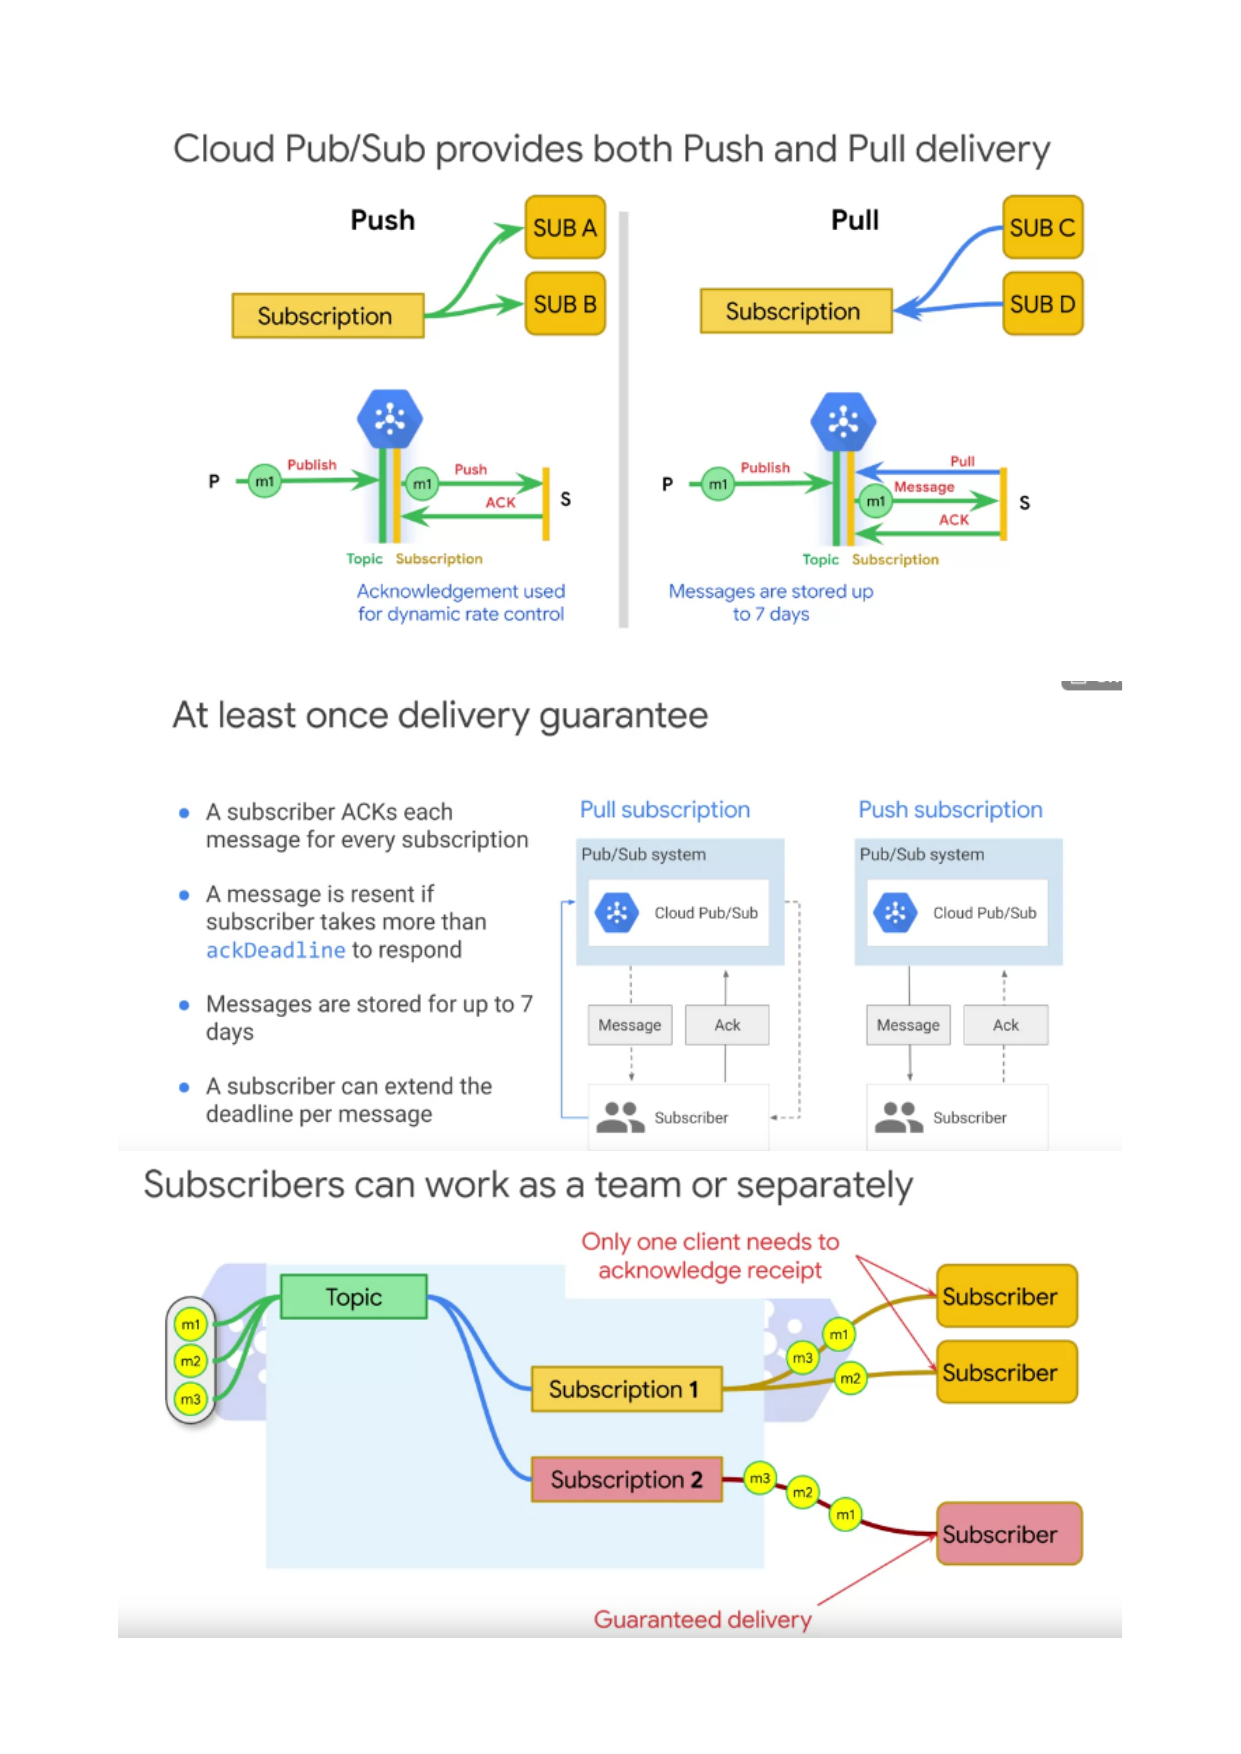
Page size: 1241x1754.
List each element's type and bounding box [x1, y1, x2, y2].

picture [118, 118, 1123, 653]
picture [118, 681, 1123, 1638]
